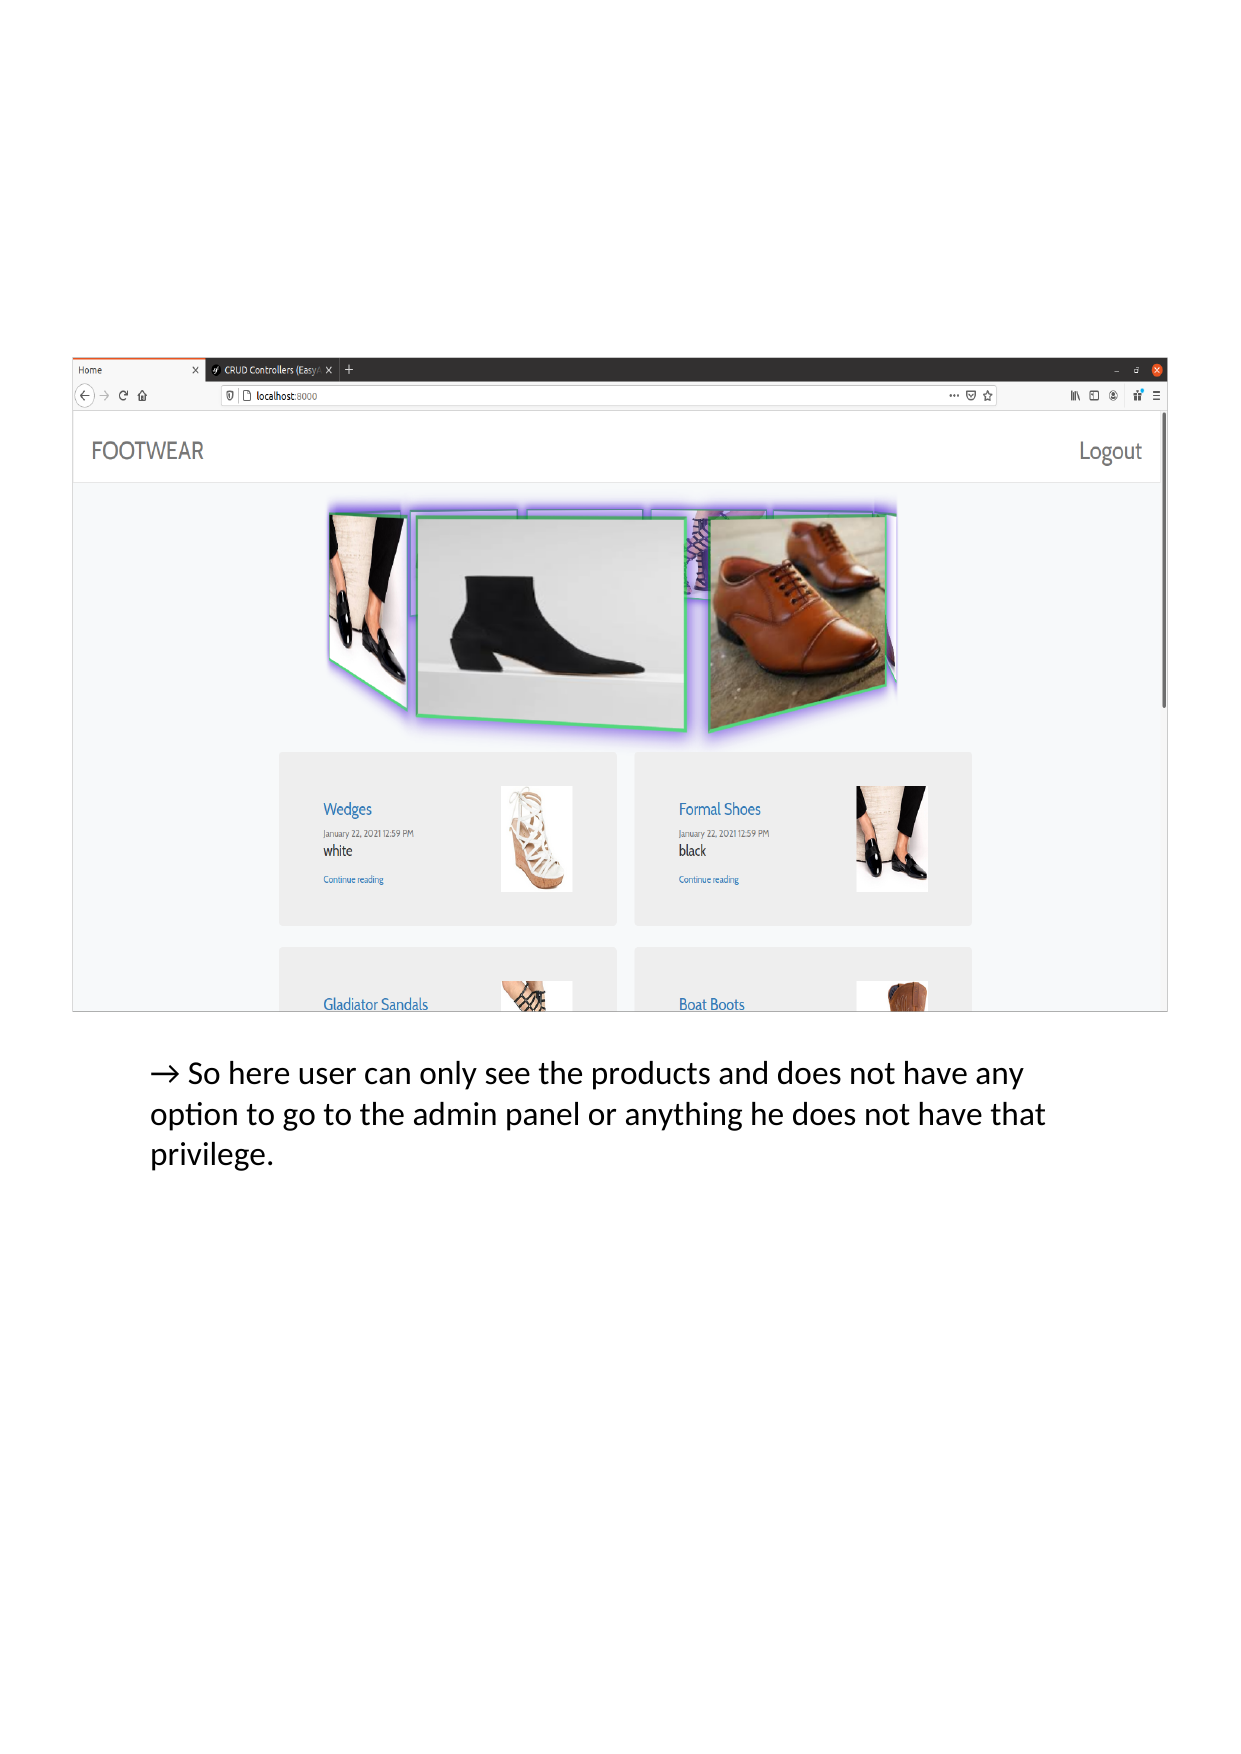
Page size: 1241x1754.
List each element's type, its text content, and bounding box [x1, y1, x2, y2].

list → So here user can only see the products and does not have any option to go to the admin panel or anything he does not have that privilege. [150, 1052, 1090, 1174]
picture [72, 357, 1168, 1012]
